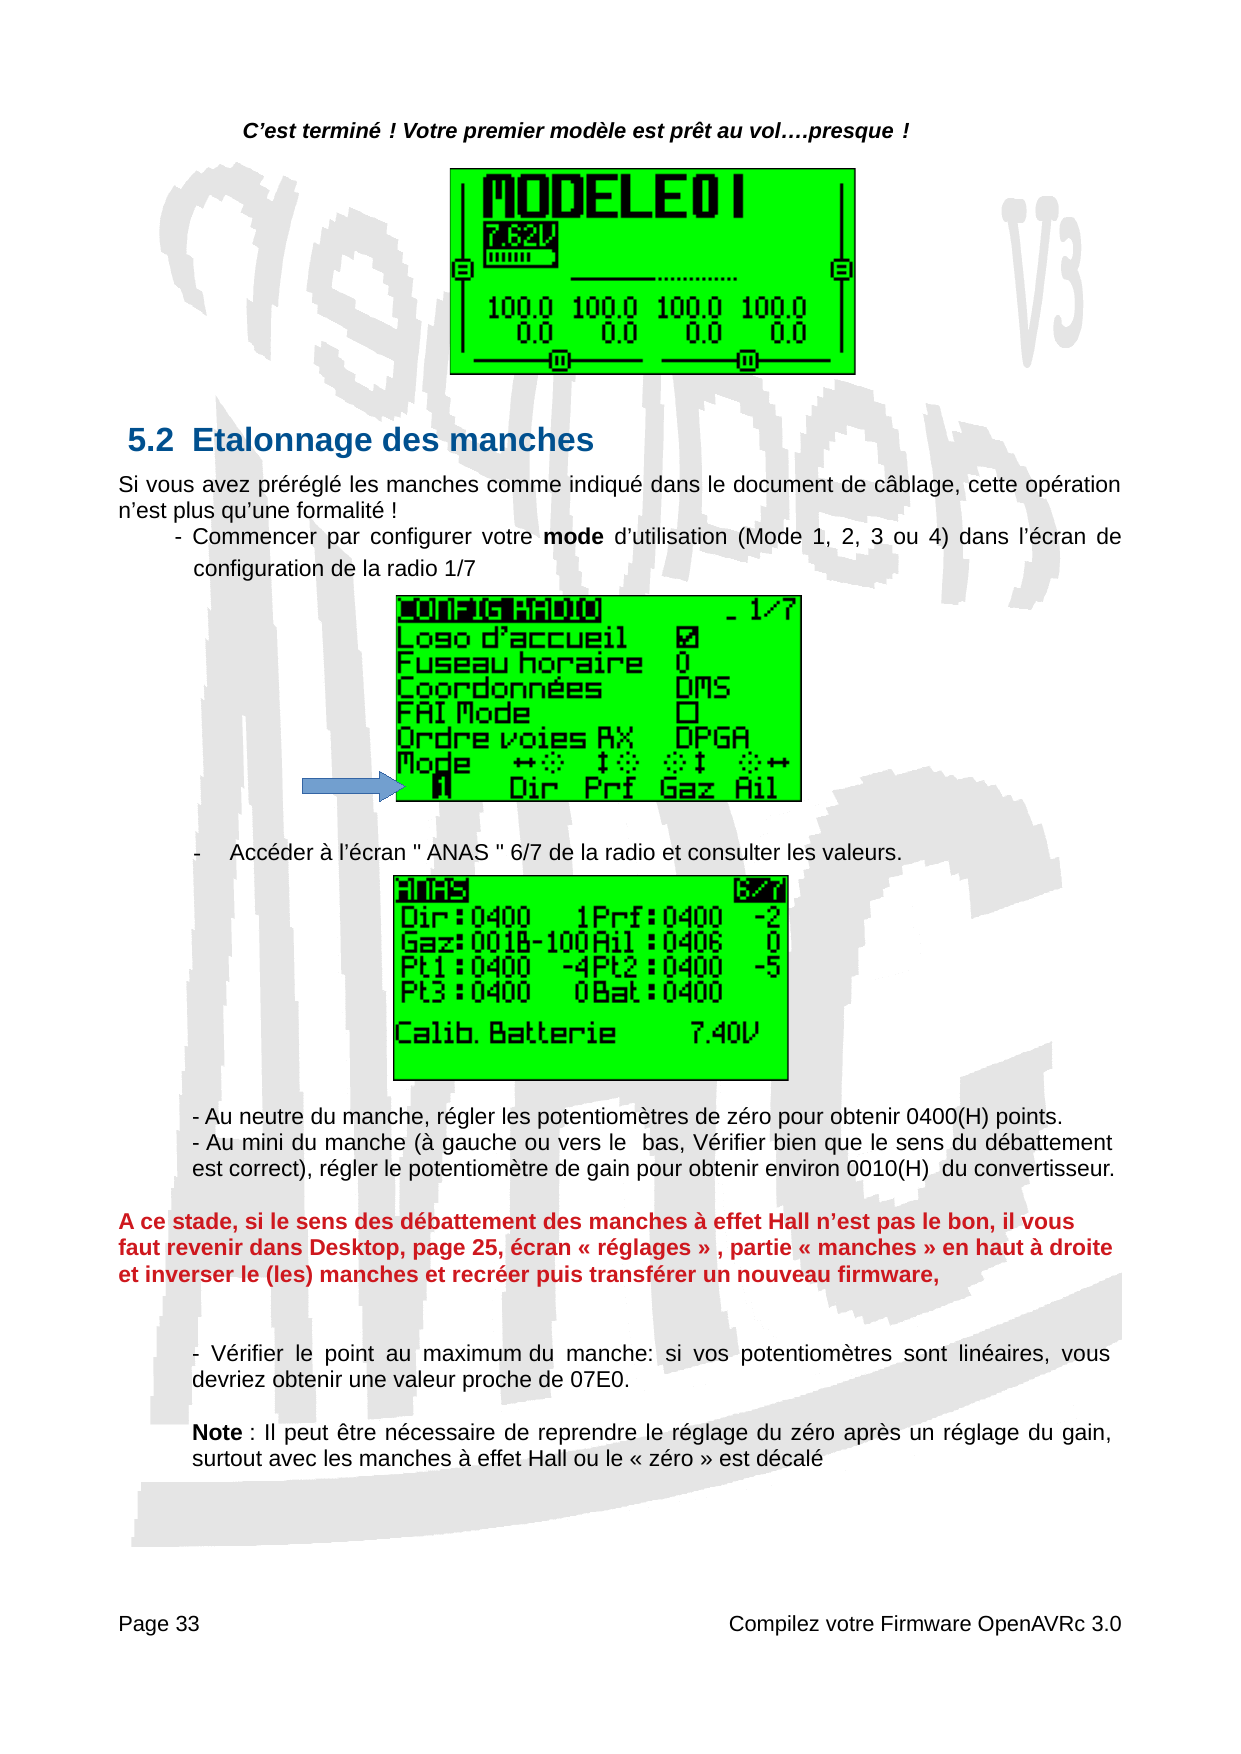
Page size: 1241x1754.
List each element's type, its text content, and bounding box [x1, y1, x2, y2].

picture [395, 595, 802, 802]
list Accéder à l’écran '' ANAS '' 6/7 de la radio et consulter les valeurs. [193, 839, 1122, 865]
text - Au neutre du manche, régler les potentiomètres de zéro pour obtenir 0400(H) points. [118, 1103, 1122, 1129]
picture [393, 875, 789, 1081]
text - Au mini du manche (à gauche ou vers le bas, Vérifier bien que le sens du débattement est correct), régler le potentiomètre de gain pour obtenir environ 0010(H) du convertisseur. [118, 1129, 1122, 1182]
text - Vérifier le point au maximum du manche: si vos potentiomètres sont linéaires, vous devriez obtenir une valeur proche de 07E0. [118, 1340, 1122, 1392]
picture [449, 168, 856, 375]
text A ce stade, si le sens des débattement des manches à effet Hall n’est pas le bon, il vous faut revenir dans Desktop, page 25, écran « réglages » , partie « manches » en haut à droite et inverser le (les) manches et recréer puis transférer un nouveau firmware, [118, 1208, 1122, 1287]
text Note : Il peut être nécessaire de reprendre le réglage du zéro après un réglage du gain, surtout avec les manches à effet Hall ou le « zéro » est décalé [118, 1419, 1122, 1472]
text C’est terminé ! Votre premier modèle est prêt au vol….presque ! [118, 118, 1122, 143]
text Si vous avez préréglé les manches comme indiqué dans le document de câblage, cette opération n’est plus qu’une formalité ! [118, 471, 1122, 523]
text - Commencer par configurer votre mode d’utilisation (Mode 1, 2, 3 ou 4) dans l’écran de configuration de la radio 1/7 [174, 523, 1122, 581]
subtitle Etalonnage des manches [118, 419, 1122, 458]
